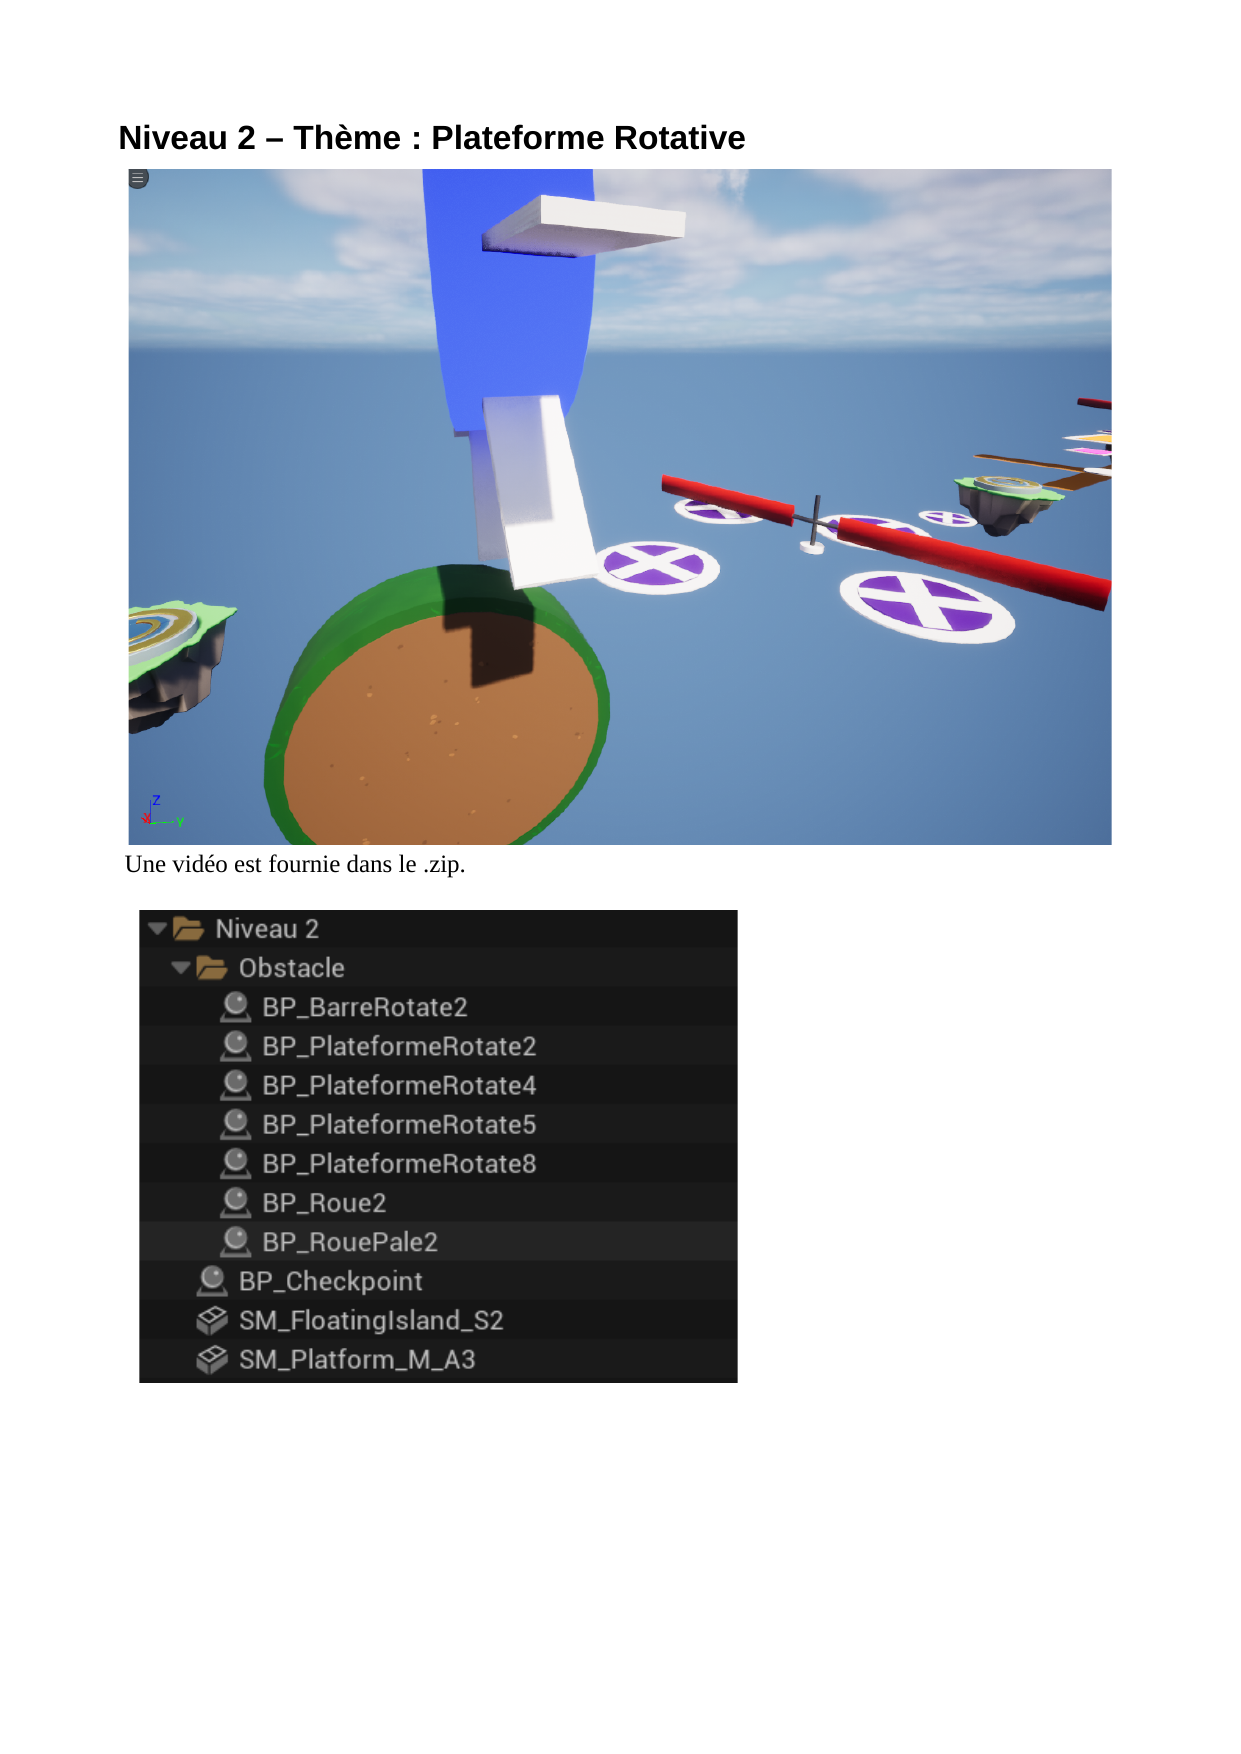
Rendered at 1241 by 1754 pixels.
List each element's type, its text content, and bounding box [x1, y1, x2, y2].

subtitle Niveau 2 – Thème : Plateforme Rotative [118, 118, 1122, 157]
text Une vidéo est fournie dans le .zip. [118, 169, 1122, 878]
picture [128, 169, 1112, 845]
picture [139, 910, 738, 1383]
